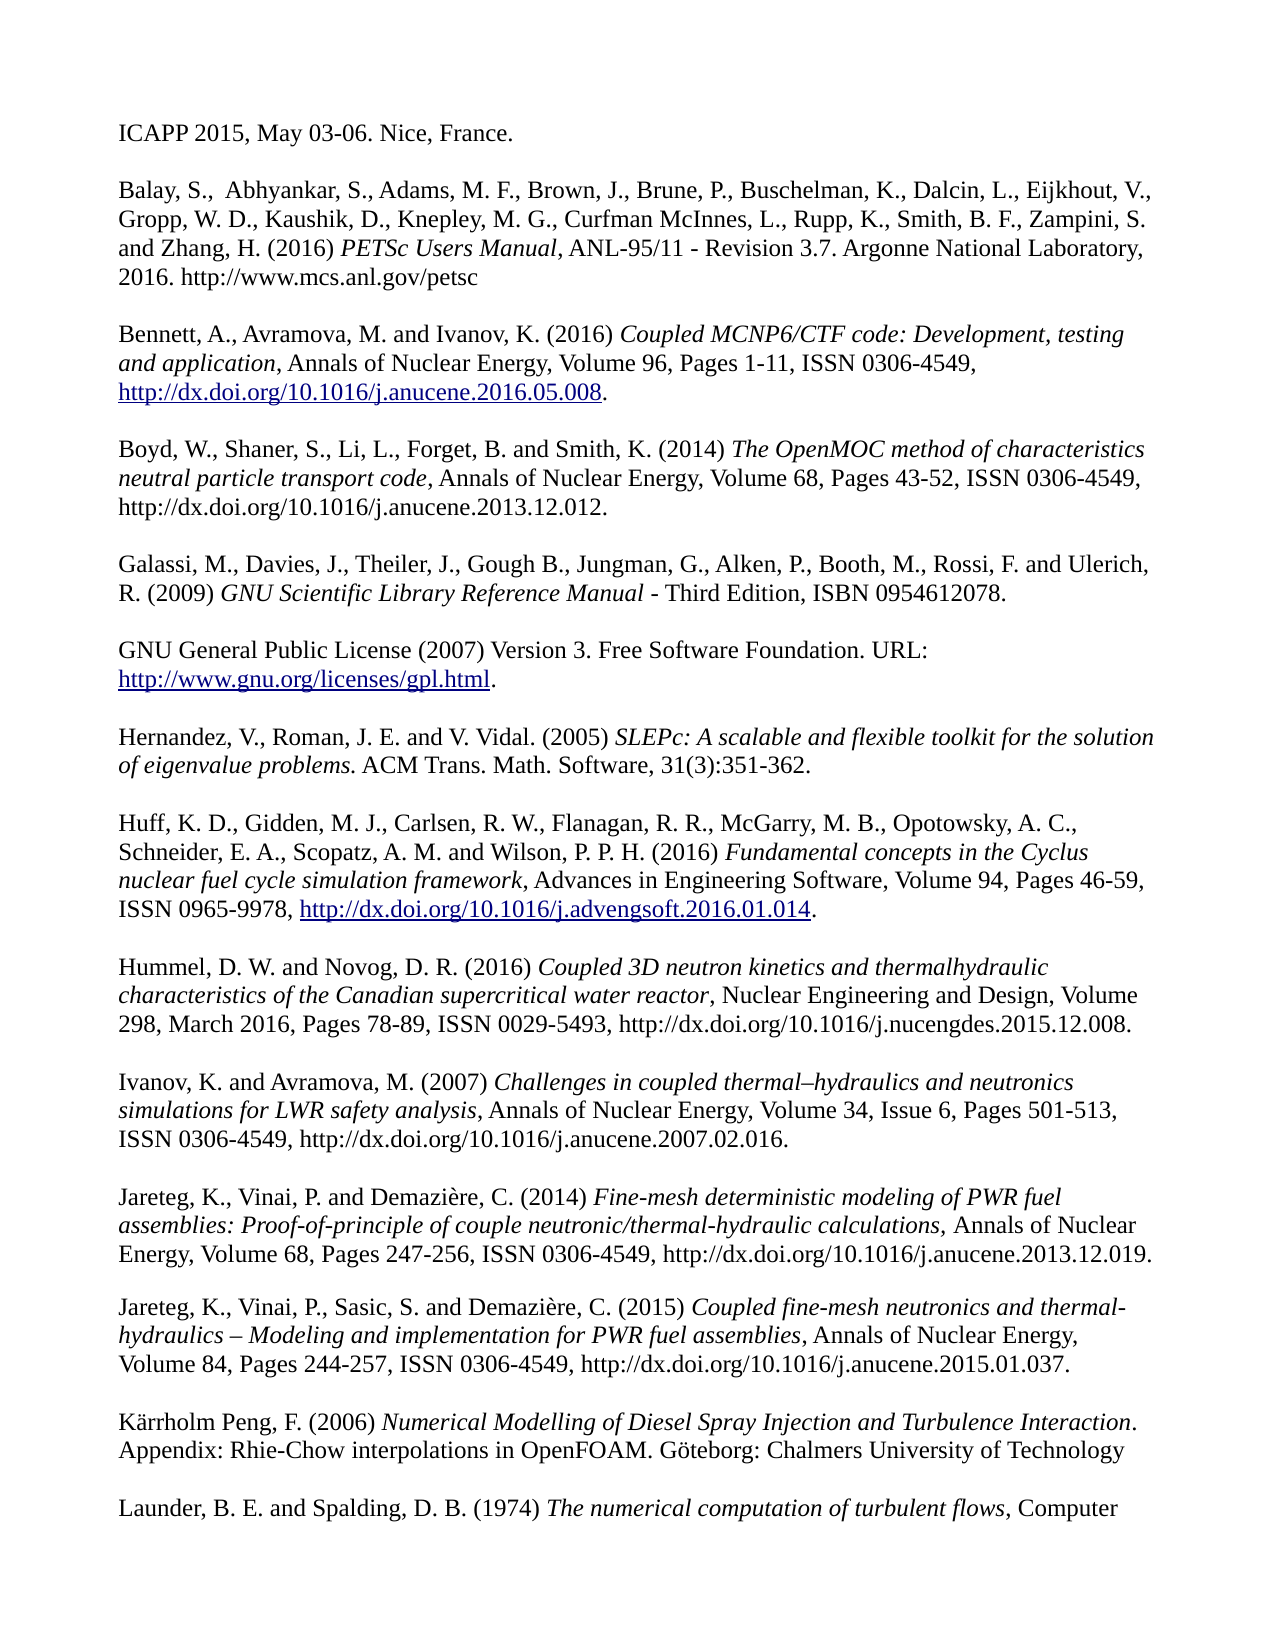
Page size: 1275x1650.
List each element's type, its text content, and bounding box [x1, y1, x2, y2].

text Hernandez, V., Roman, J. E. and V. Vidal. (2005) SLEPc: A scalable and flexible toolkit for the solution of eigenvalue problems. ACM Trans. Math. Software, 31(3):351-362. [118, 722, 1157, 779]
text GNU General Public License (2007) Version 3. Free Software Foundation. URL: http://www.gnu.org/licenses/gpl.html. [118, 636, 1157, 693]
text Jareteg, K., Vinai, P. and Demazière, C. (2014) Fine-mesh deterministic modeling of PWR fuel assemblies: Proof-of-principle of couple neutronic/thermal-hydraulic calculations, Annals of Nuclear Energy, Volume 68, Pages 247-256, ISSN 0306-4549, http://dx.doi.org/10.1016/j.anucene.2013.12.019. [118, 1182, 1157, 1268]
text Huff, K. D., Gidden, M. J., Carlsen, R. W., Flanagan, R. R., McGarry, M. B., Opotowsky, A. C., Schneider, E. A., Scopatz, A. M. and Wilson, P. P. H. (2016) Fundamental concepts in the Cyclus nuclear fuel cycle simulation framework, Advances in Engineering Software, Volume 94, Pages 46-59, ISSN 0965-9978, http://dx.doi.org/10.1016/j.advengsoft.2016.01.014. [118, 808, 1157, 923]
text Galassi, M., Davies, J., Theiler, J., Gough B., Jungman, G., Alken, P., Booth, M., Rossi, F. and Ulerich, R. (2009) GNU Scientific Library Reference Manual - Third Edition, ISBN 0954612078. [118, 549, 1157, 607]
text Balay, S., Abhyankar, S., Adams, M. F., Brown, J., Brune, P., Buschelman, K., Dalcin, L., Eijkhout, V., Gropp, W. D., Kaushik, D., Knepley, M. G., Curfman McInnes, L., Rupp, K., Smith, B. F., Zampini, S. and Zhang, H. (2016) PETSc Users Manual, ANL-95/11 - Revision 3.7. Argonne National Laboratory, 2016. http://www.mcs.anl.gov/petsc [118, 176, 1157, 291]
text Launder, B. E. and Spalding, D. B. (1974) The numerical computation of turbulent flows, Computer [118, 1493, 1157, 1522]
text Bennett, A., Avramova, M. and Ivanov, K. (2016) Coupled MCNP6/CTF code: Development, testing and application, Annals of Nuclear Energy, Volume 96, Pages 1-11, ISSN 0306-4549, http://dx.doi.org/10.1016/j.anucene.2016.05.008. [118, 319, 1157, 406]
text ICAPP 2015, May 03-06. Nice, France. [118, 118, 1157, 147]
text Hummel, D. W. and Novog, D. R. (2016) Coupled 3D neutron kinetics and thermalhydraulic characteristics of the Canadian supercritical water reactor, Nuclear Engineering and Design, Volume 298, March 2016, Pages 78-89, ISSN 0029-5493, http://dx.doi.org/10.1016/j.nucengdes.2015.12.008. [118, 952, 1157, 1038]
text Ivanov, K. and Avramova, M. (2007) Challenges in coupled thermal–hydraulics and neutronics simulations for LWR safety analysis, Annals of Nuclear Energy, Volume 34, Issue 6, Pages 501-513, ISSN 0306-4549, http://dx.doi.org/10.1016/j.anucene.2007.02.016. [118, 1067, 1157, 1153]
text Jareteg, K., Vinai, P., Sasic, S. and Demazière, C. (2015) Coupled fine-mesh neutronics and thermal-hydraulics – Modeling and implementation for PWR fuel assemblies, Annals of Nuclear Energy, Volume 84, Pages 244-257, ISSN 0306-4549, http://dx.doi.org/10.1016/j.anucene.2015.01.037. [118, 1292, 1157, 1378]
text Boyd, W., Shaner, S., Li, L., Forget, B. and Smith, K. (2014) The OpenMOC method of characteristics neutral particle transport code, Annals of Nuclear Energy, Volume 68, Pages 43-52, ISSN 0306-4549, http://dx.doi.org/10.1016/j.anucene.2013.12.012. [118, 434, 1157, 521]
text Kärrholm Peng, F. (2006) Numerical Modelling of Diesel Spray Injection and Turbulence Interaction. Appendix: Rhie-Chow interpolations in OpenFOAM. Göteborg: Chalmers University of Technology [118, 1407, 1157, 1464]
